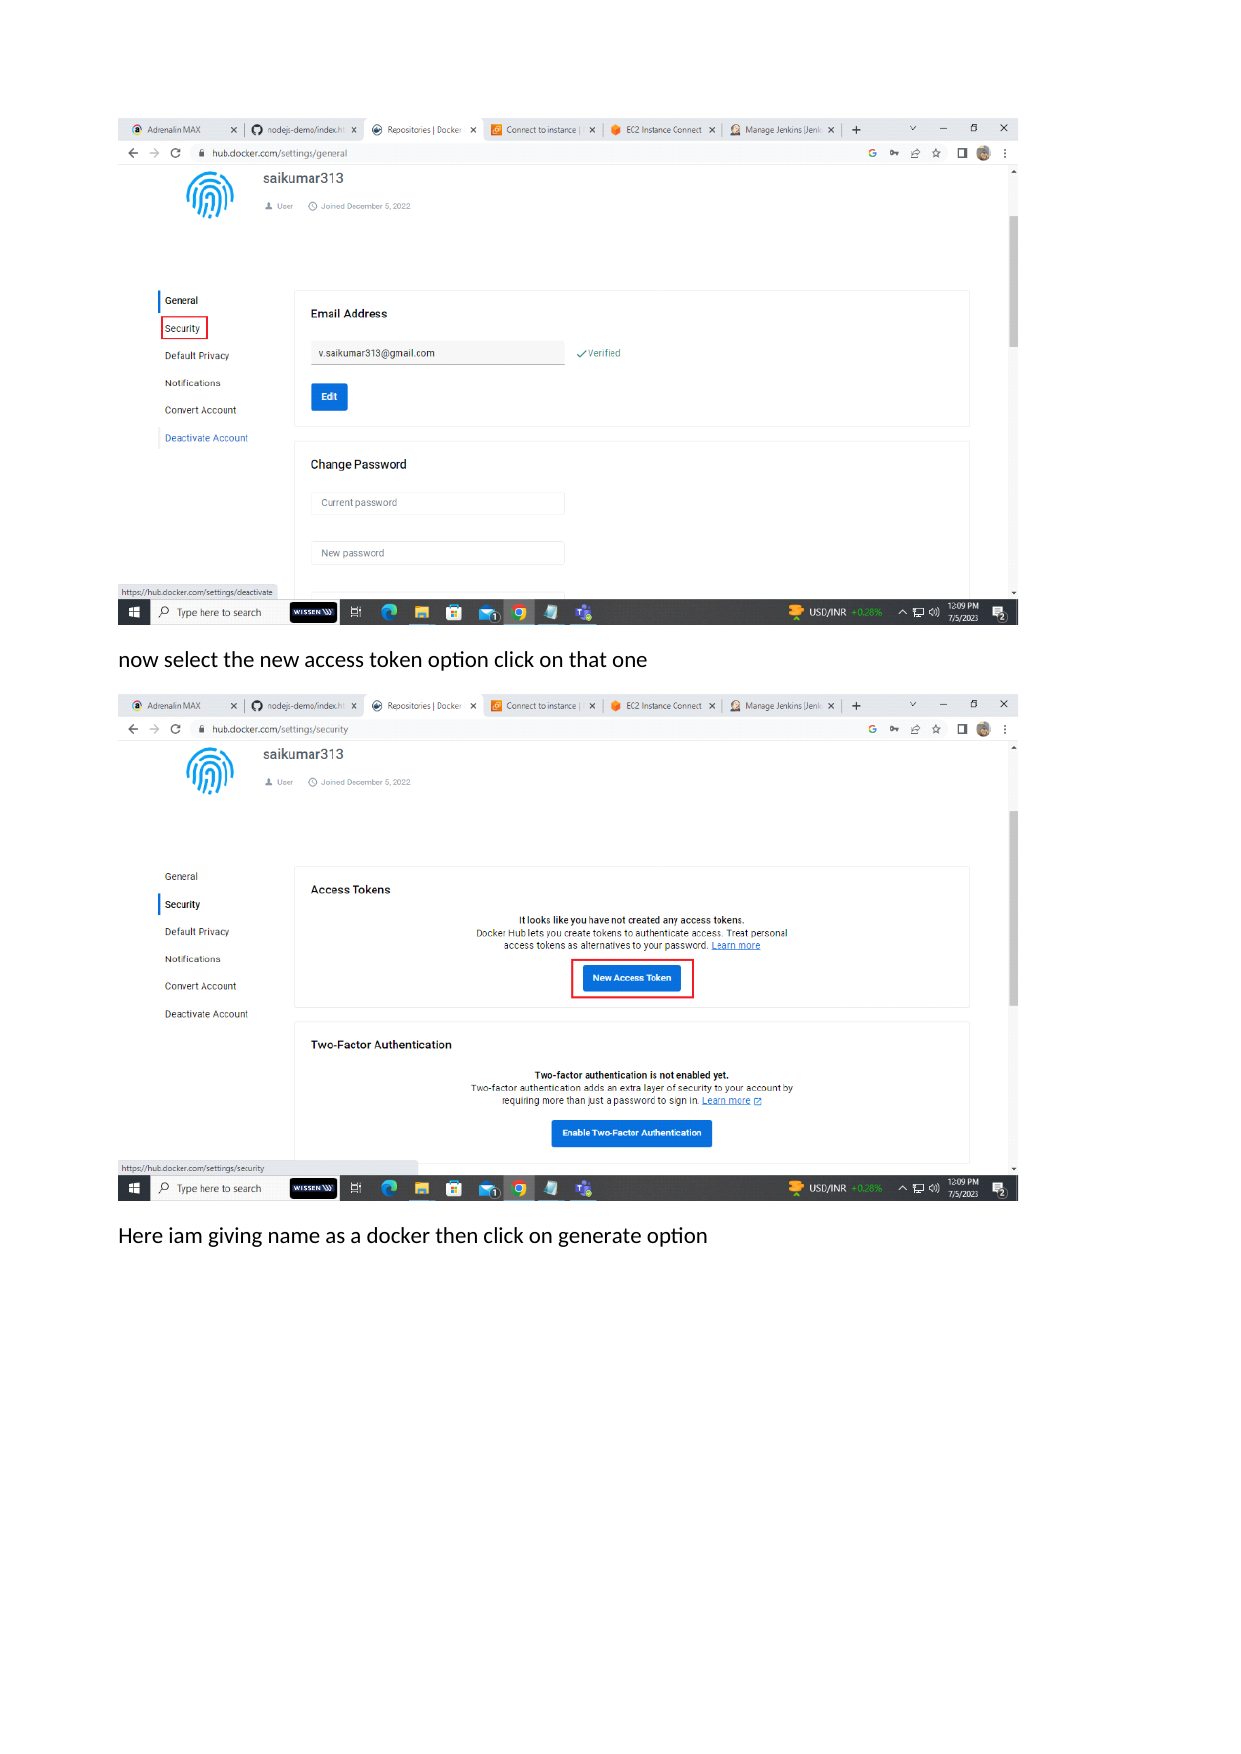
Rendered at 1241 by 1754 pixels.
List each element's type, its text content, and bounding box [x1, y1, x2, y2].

text Here iam giving name as a docker then click on generate option [118, 1221, 1122, 1249]
text now select the new access token option click on that one [118, 645, 1122, 673]
